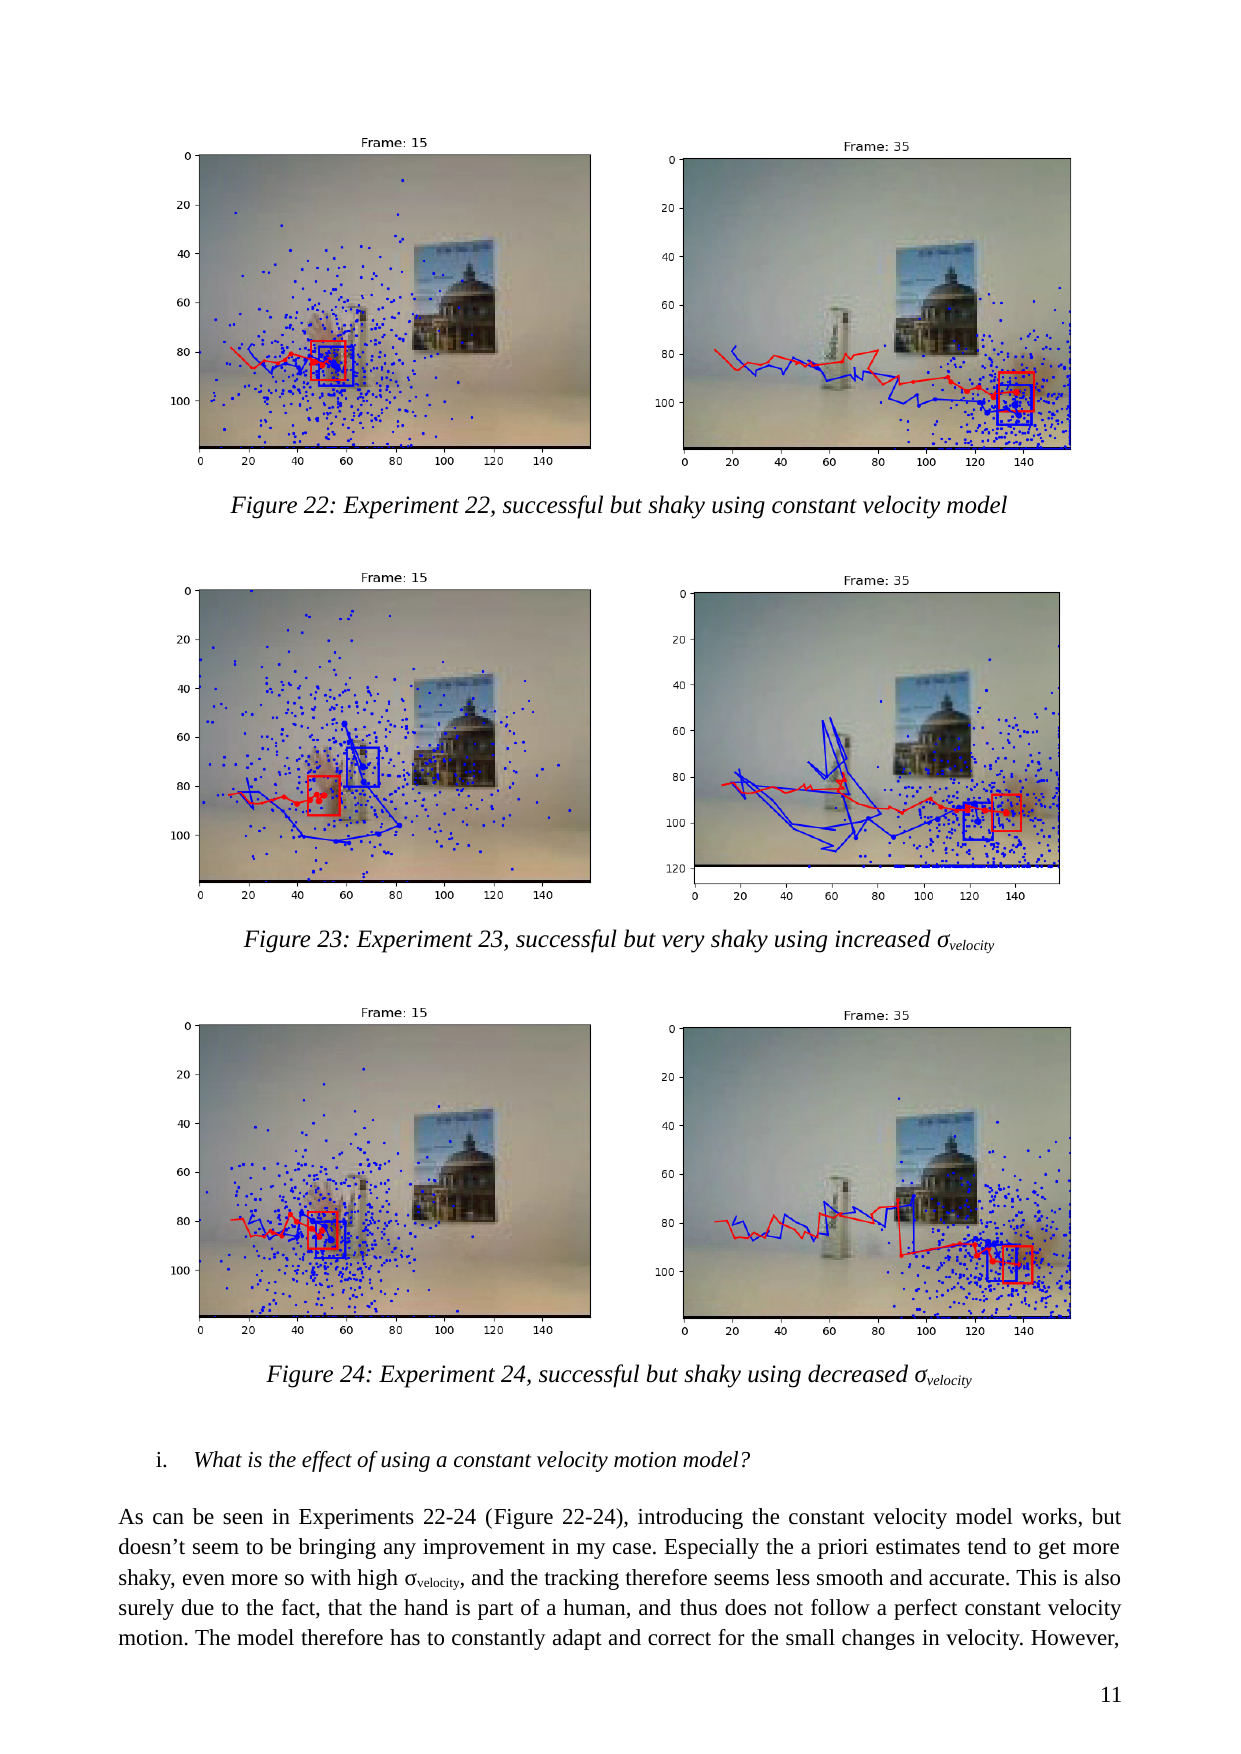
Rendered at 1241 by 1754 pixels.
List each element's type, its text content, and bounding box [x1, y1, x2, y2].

text As can be seen in Experiments 22-24 (Figure 22-24), introducing the constant velocity model works, but doesn’t seem to be bringing any improvement in my case. Especially the a priori estimates tend to get more shaky, even more so with high σvelocity, and the tracking therefore seems less smooth and accurate. This is also surely due to the fact, that the hand is part of a human, and thus does not follow a perfect constant velocity motion. The model therefore has to constantly adapt and correct for the small changes in velocity. However, [118, 1503, 1122, 1650]
list What is the effect of using a constant velocity motion model? [156, 1446, 1122, 1473]
text Figure 24: Experiment 24, successful but shaky using decreased σvelocity [119, 980, 1122, 1388]
picture [133, 543, 1122, 925]
text Figure 22: Experiment 22, successful but shaky using constant velocity model [119, 111, 1122, 519]
picture [133, 109, 1122, 491]
picture [133, 978, 1122, 1360]
text Figure 23: Experiment 23, successful but very shaky using increased σvelocity [119, 545, 1122, 953]
